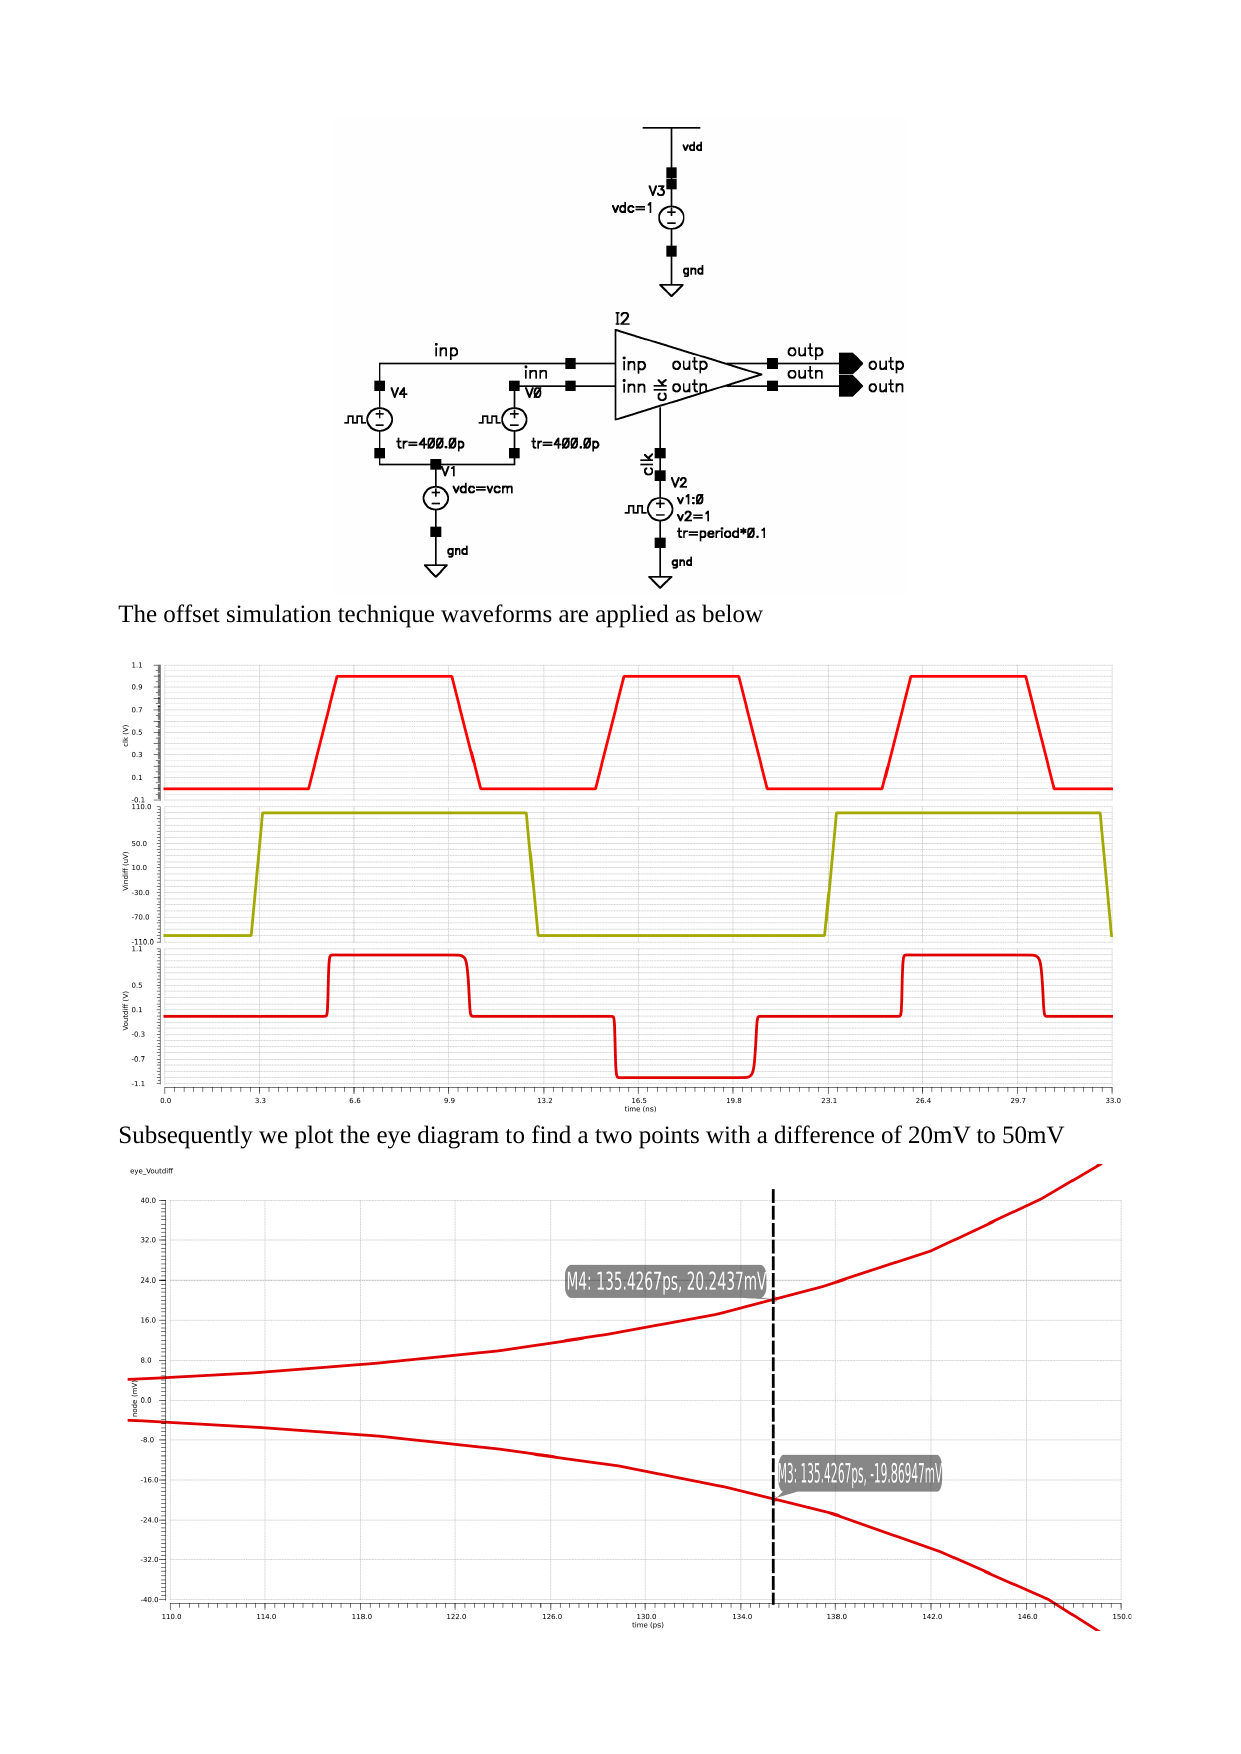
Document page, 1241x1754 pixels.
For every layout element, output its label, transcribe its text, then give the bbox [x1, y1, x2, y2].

picture [118, 648, 1123, 1115]
text Subsequently we plot the eye diagram to find a two points with a difference of 20mV to 50mV [118, 1115, 1122, 1149]
picture [332, 118, 908, 594]
text The offset simulation technique waveforms are applied as below [118, 118, 1122, 628]
picture [127, 1164, 1132, 1631]
